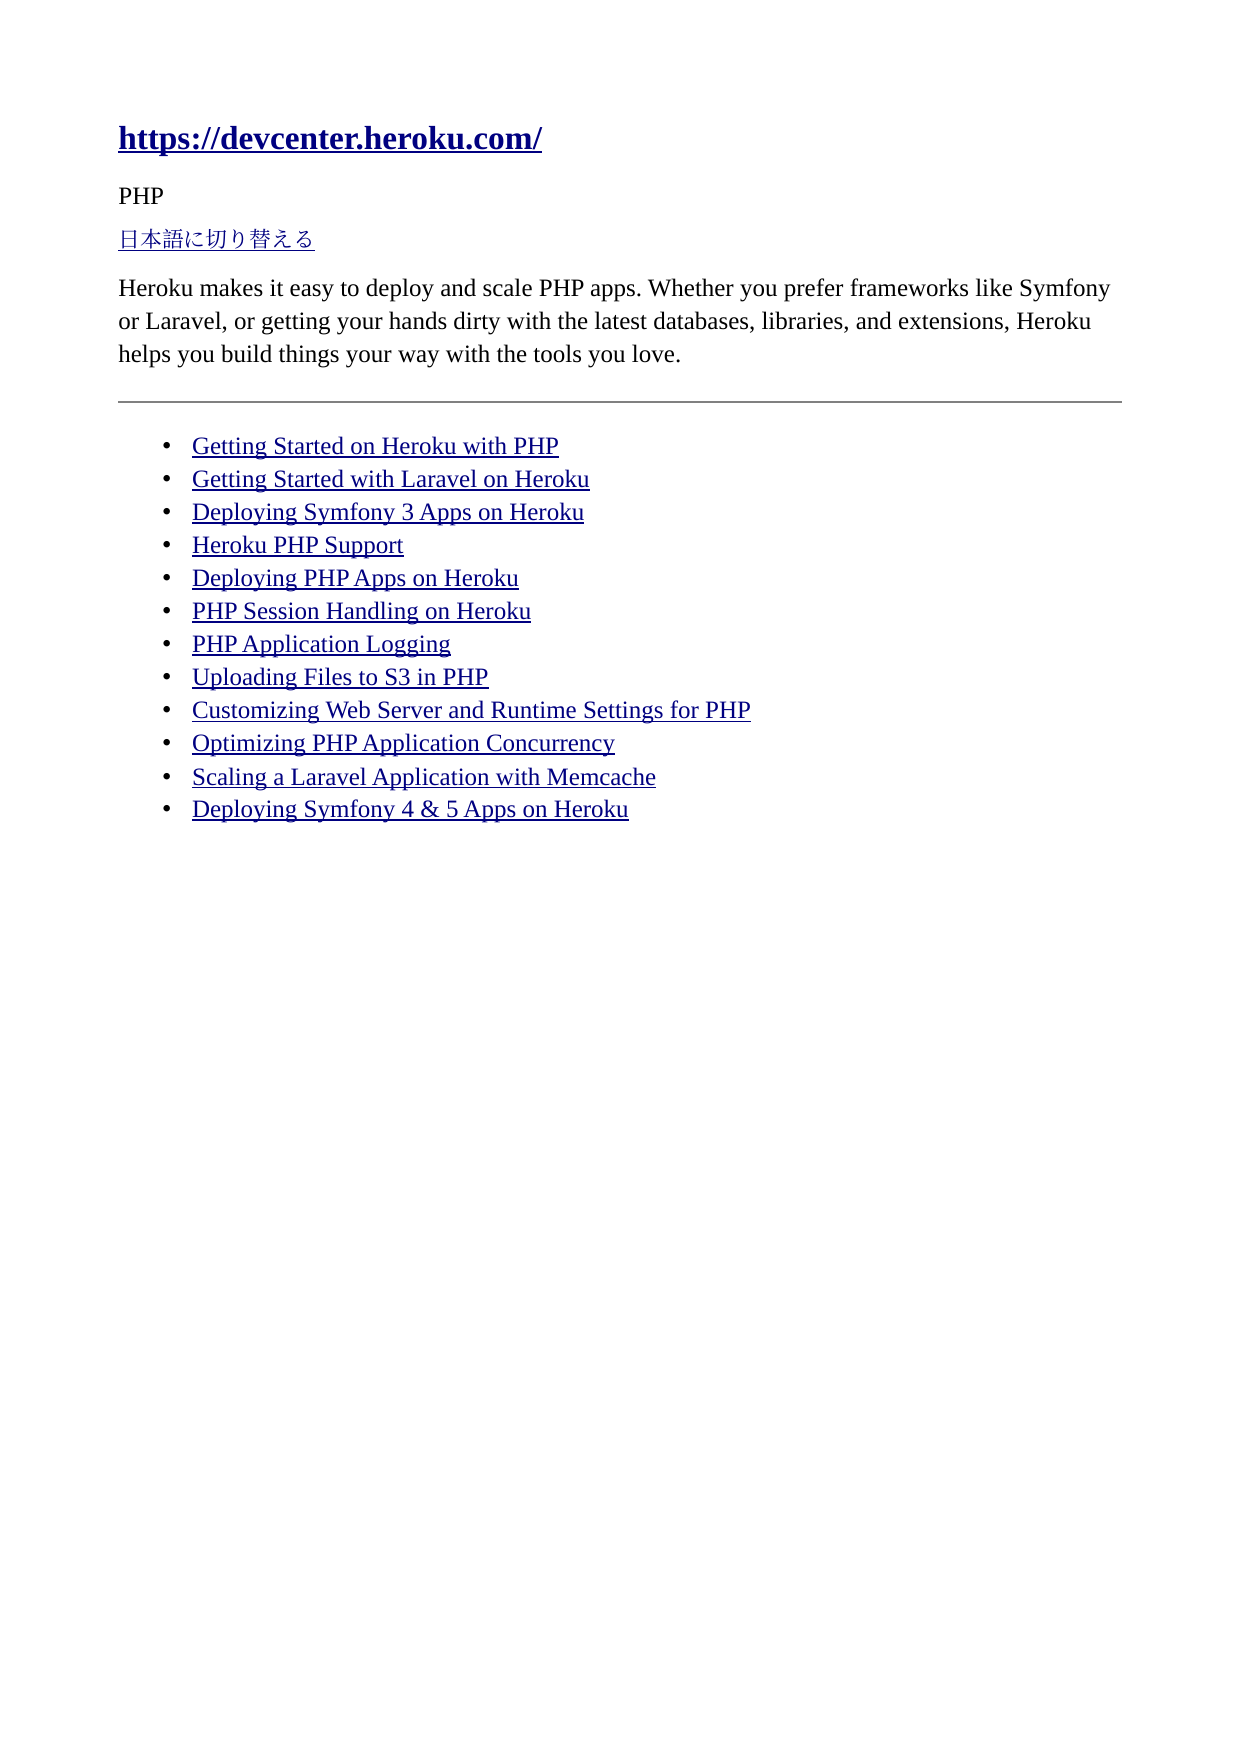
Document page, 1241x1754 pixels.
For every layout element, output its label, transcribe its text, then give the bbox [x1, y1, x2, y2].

text 日本語に切り替える [118, 223, 1122, 254]
list PHP Application Logging [162, 629, 1122, 658]
text Heroku makes it easy to deploy and scale PHP apps. Whether you prefer frameworks like Symfony or Laravel, or getting your hands dirty with the latest databases, libraries, and extensions, Heroku helps you build things your way with the tools you love. [118, 273, 1122, 368]
list Getting Started on Heroku with PHP [162, 431, 1122, 460]
list Deploying Symfony 4 & 5 Apps on Heroku [162, 794, 1122, 823]
list Uploading Files to S3 in PHP [162, 662, 1122, 691]
list Optimizing PHP Application Concurrency [162, 728, 1122, 757]
list Scaling a Laravel Application with Memcache [162, 762, 1122, 790]
list PHP Session Handling on Heroku [162, 596, 1122, 625]
list Deploying PHP Apps on Heroku [162, 563, 1122, 592]
list Getting Started with Laravel on Heroku [162, 464, 1122, 493]
list Customizing Web Server and Runtime Settings for PHP [162, 696, 1122, 724]
subtitle PHP [118, 181, 1122, 210]
list Deploying Symfony 3 Apps on Heroku [162, 497, 1122, 526]
list Heroku PHP Support [162, 530, 1122, 559]
text https://devcenter.heroku.com/ [118, 118, 1122, 156]
